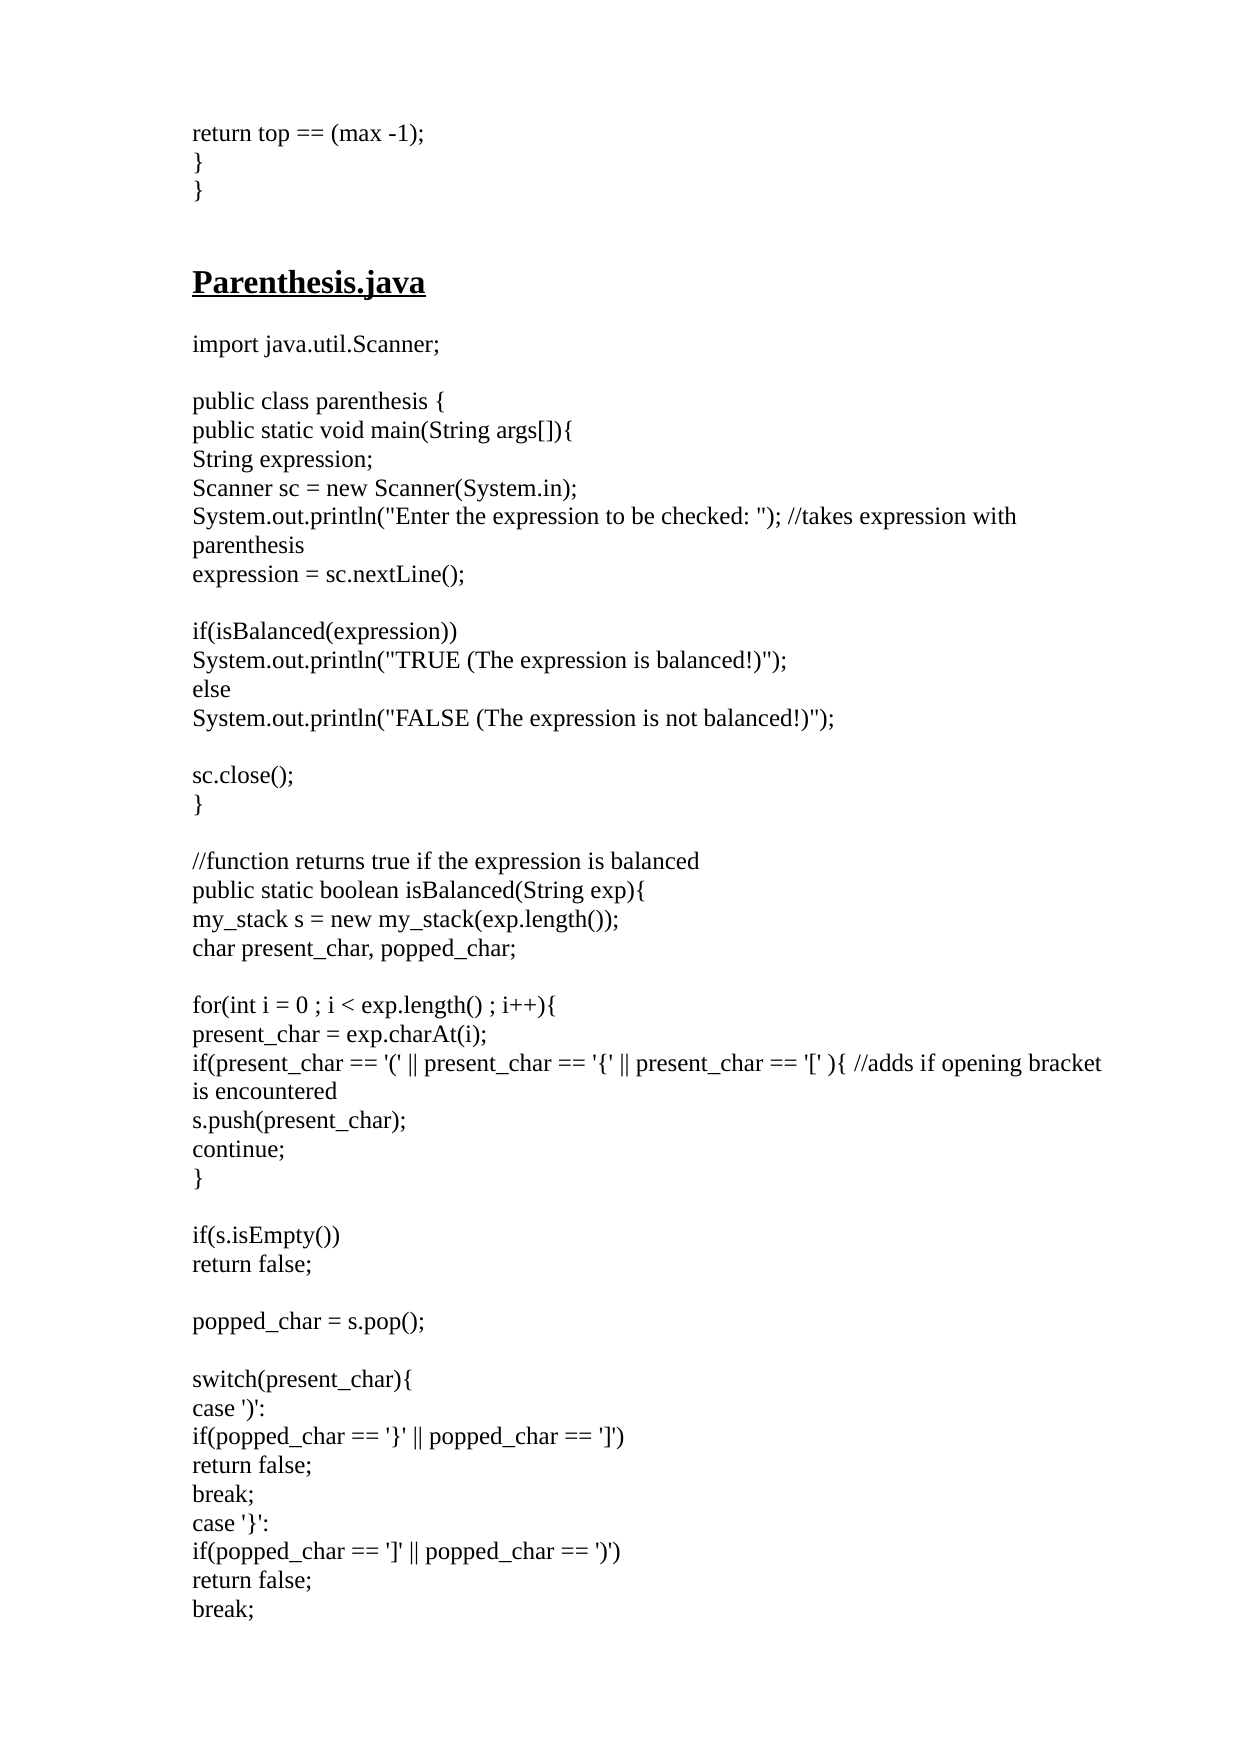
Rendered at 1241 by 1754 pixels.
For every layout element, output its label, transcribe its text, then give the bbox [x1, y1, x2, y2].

text if(present_char == '(' || present_char == '{' || present_char == '[' ){ //adds if opening bracket is encountered [118, 1048, 1122, 1105]
text } [118, 1163, 1122, 1191]
text } [118, 789, 1122, 818]
text popped_char = s.pop(); [118, 1306, 1122, 1335]
text Scanner sc = new Scanner(System.in); [118, 473, 1122, 501]
text s.push(present_char); [118, 1105, 1122, 1134]
text } [118, 147, 1122, 176]
text String expression; [118, 444, 1122, 473]
text switch(present_char){ [118, 1364, 1122, 1393]
text if(isBalanced(expression)) [118, 616, 1122, 645]
text return false; [118, 1249, 1122, 1278]
text break; [118, 1479, 1122, 1508]
text for(int i = 0 ; i < exp.length() ; i++){ [118, 990, 1122, 1019]
text case '}': [118, 1508, 1122, 1536]
text break; [118, 1594, 1122, 1623]
text } [118, 176, 1122, 204]
text public static boolean isBalanced(String exp){ [118, 875, 1122, 904]
text return false; [118, 1450, 1122, 1479]
text expression = sc.nextLine(); [118, 559, 1122, 588]
text case ')': [118, 1393, 1122, 1421]
text System.out.println("Enter the expression to be checked: "); //takes expression with parenthesis [118, 501, 1122, 559]
text Parenthesis.java [118, 262, 1122, 300]
text continue; [118, 1134, 1122, 1163]
text else [118, 674, 1122, 703]
text return false; [118, 1565, 1122, 1594]
text import java.util.Scanner; [118, 329, 1122, 358]
text public static void main(String args[]){ [118, 415, 1122, 444]
text if(s.isEmpty()) [118, 1220, 1122, 1249]
text char present_char, popped_char; [118, 933, 1122, 961]
text my_stack s = new my_stack(exp.length()); [118, 904, 1122, 933]
text if(popped_char == ']' || popped_char == ')') [118, 1536, 1122, 1565]
text System.out.println("FALSE (The expression is not balanced!)"); [118, 703, 1122, 731]
text if(popped_char == '}' || popped_char == ']') [118, 1421, 1122, 1450]
text public class parenthesis { [118, 386, 1122, 415]
text return top == (max -1); [118, 118, 1122, 147]
text System.out.println("TRUE (The expression is balanced!)"); [118, 645, 1122, 674]
text sc.close(); [118, 760, 1122, 789]
text //function returns true if the expression is balanced [118, 846, 1122, 875]
text present_char = exp.charAt(i); [118, 1019, 1122, 1048]
